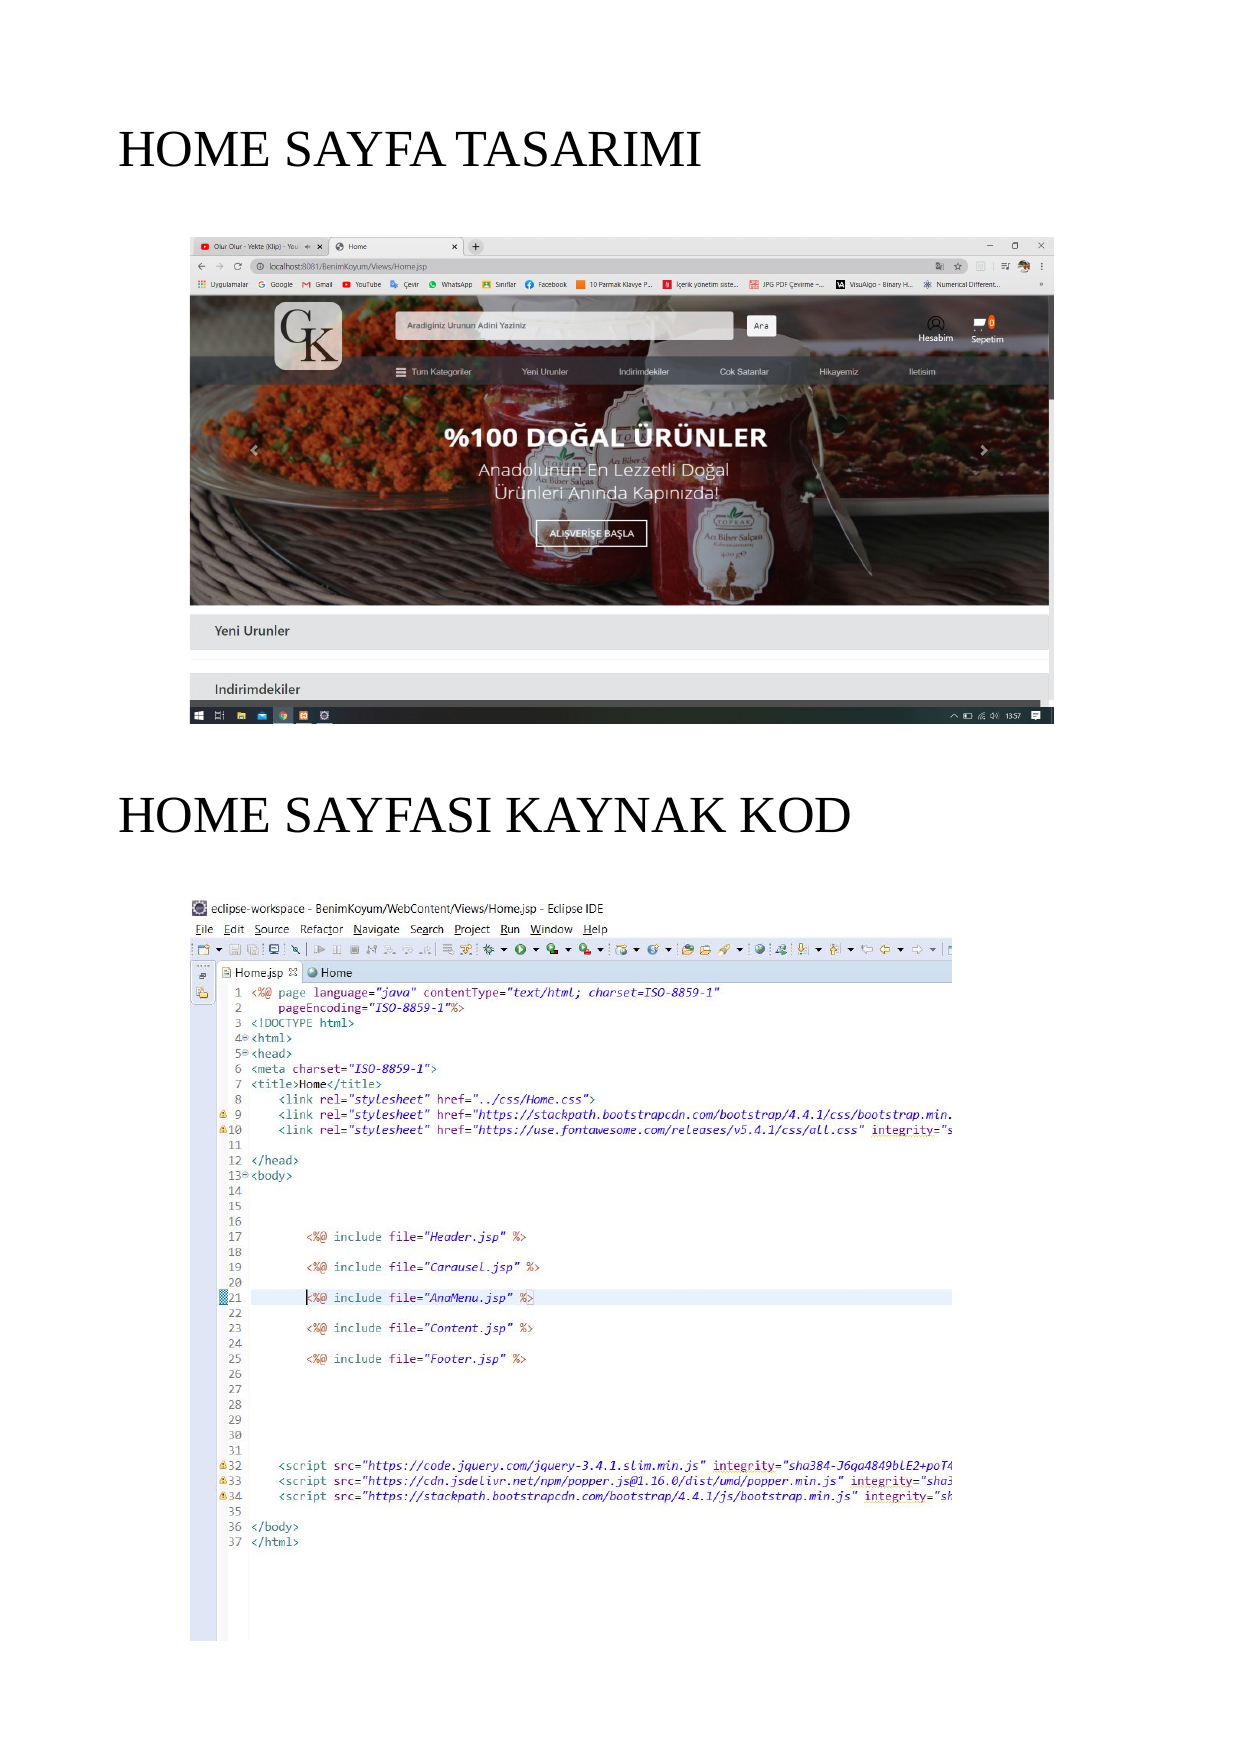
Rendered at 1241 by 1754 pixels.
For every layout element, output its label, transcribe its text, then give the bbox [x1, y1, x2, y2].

text HOME SAYFA TASARIMI [118, 118, 1122, 178]
text HOME SAYFASI KAYNAK KOD [118, 784, 1122, 844]
picture [189, 237, 1054, 724]
picture [190, 897, 952, 1641]
